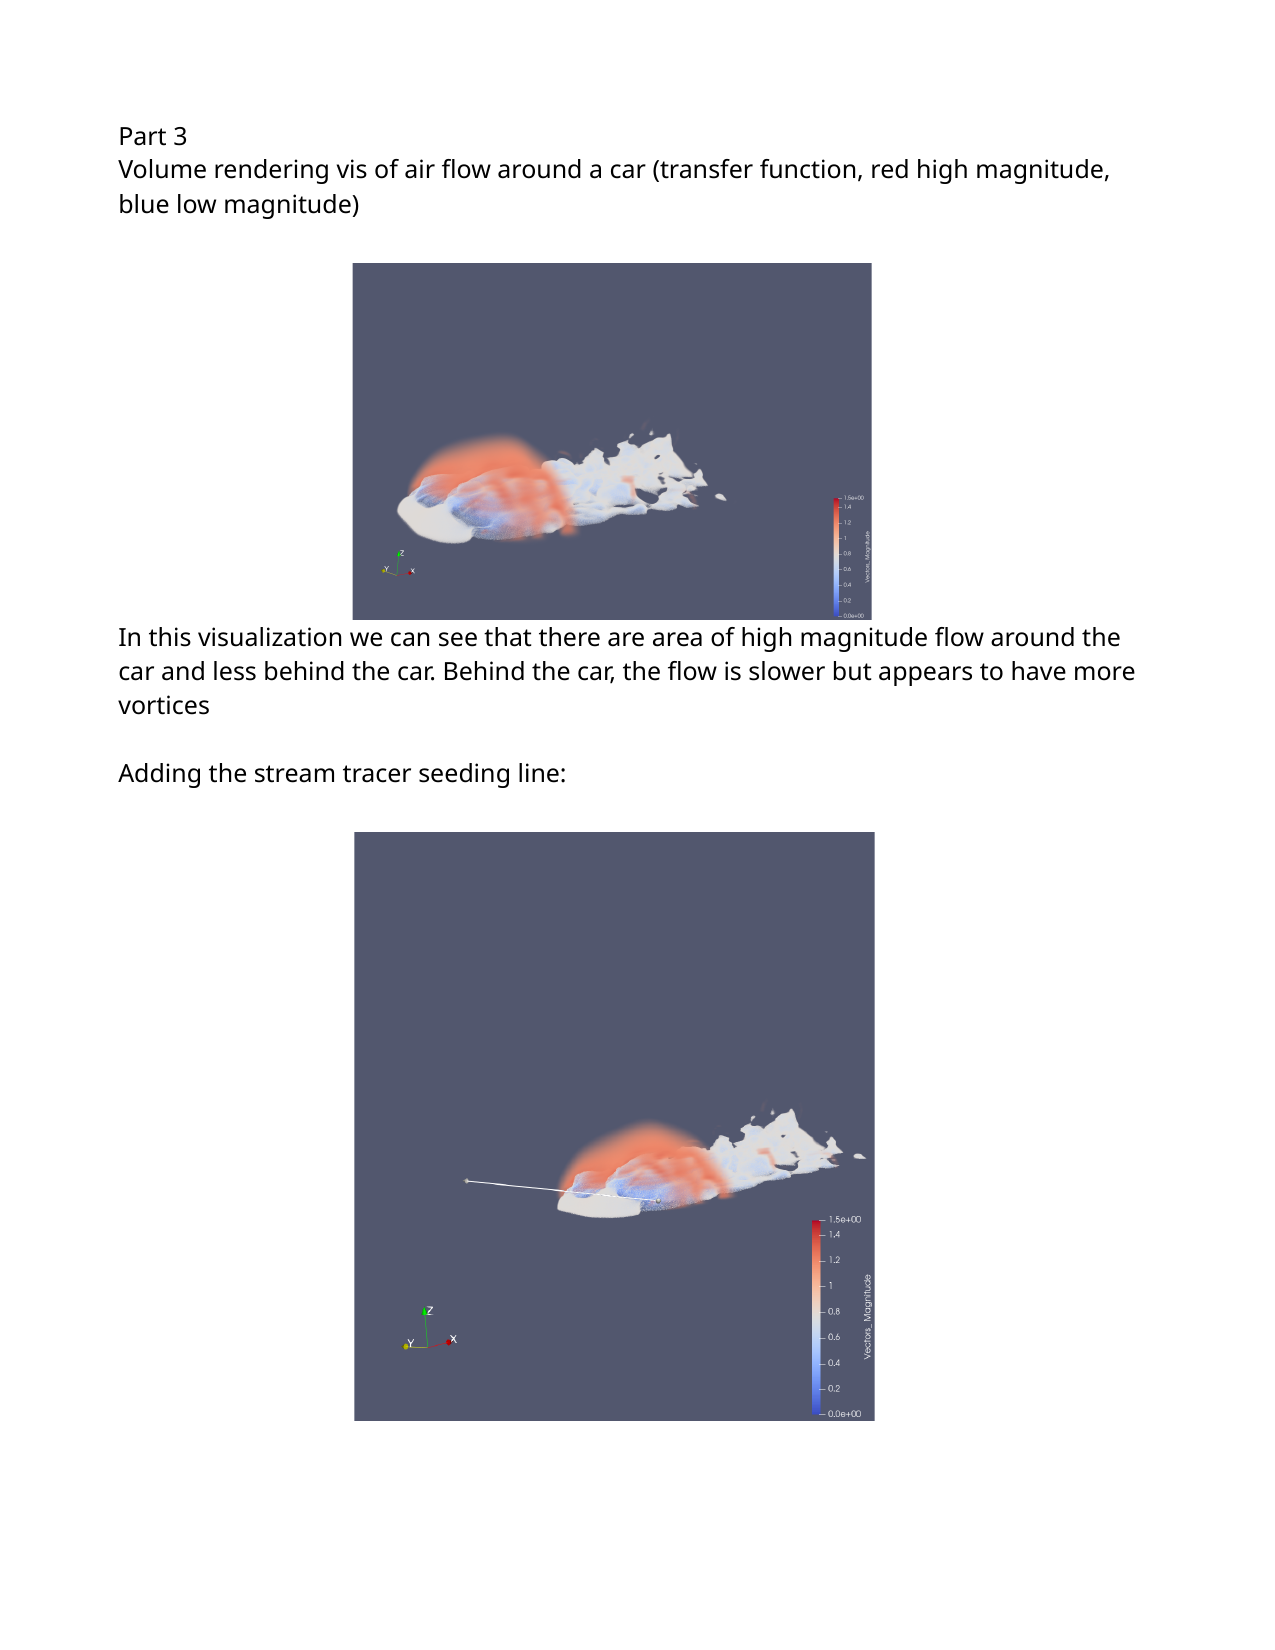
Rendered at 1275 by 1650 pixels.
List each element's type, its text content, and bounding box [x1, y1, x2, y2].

text Volume rendering vis of air flow around a car (transfer function, red high magnitude, blue low magnitude) [118, 152, 1157, 220]
picture [352, 263, 872, 620]
text In this visualization we can see that there are area of high magnitude flow around the car and less behind the car. Behind the car, the flow is slower but appears to have more vortices [118, 254, 1157, 722]
picture [354, 832, 875, 1421]
text Adding the stream tracer seeding line: [118, 756, 1157, 790]
text Part 3 [118, 118, 1157, 152]
